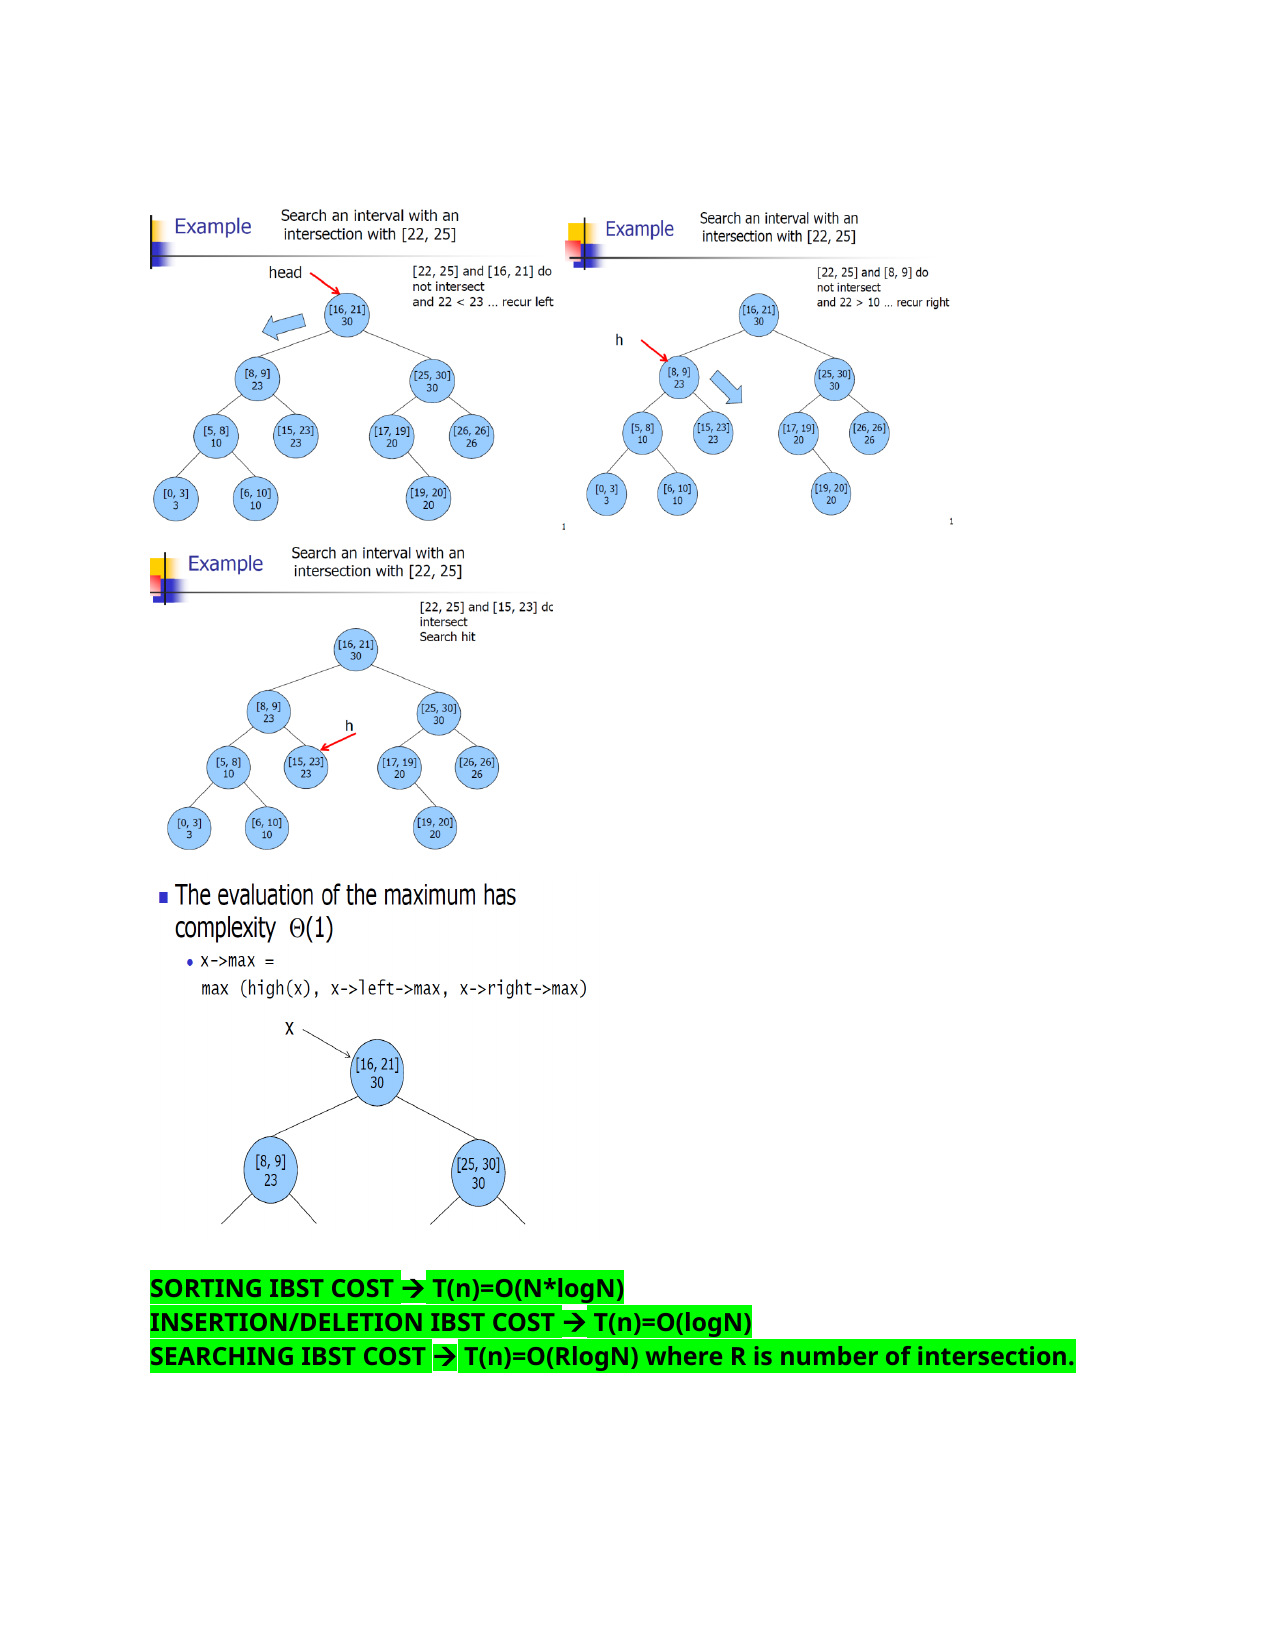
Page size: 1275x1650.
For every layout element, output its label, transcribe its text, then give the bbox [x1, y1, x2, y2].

subtitle SEARCHING IBST COST  T(n)=O(RlogN) where R is number of intersection. [150, 1338, 1125, 1373]
subtitle INSERTION/DELETION IBST COST  T(n)=O(logN) [150, 1304, 1125, 1338]
subtitle SORTING IBST COST  T(n)=O(N*logN) [150, 1270, 1125, 1304]
